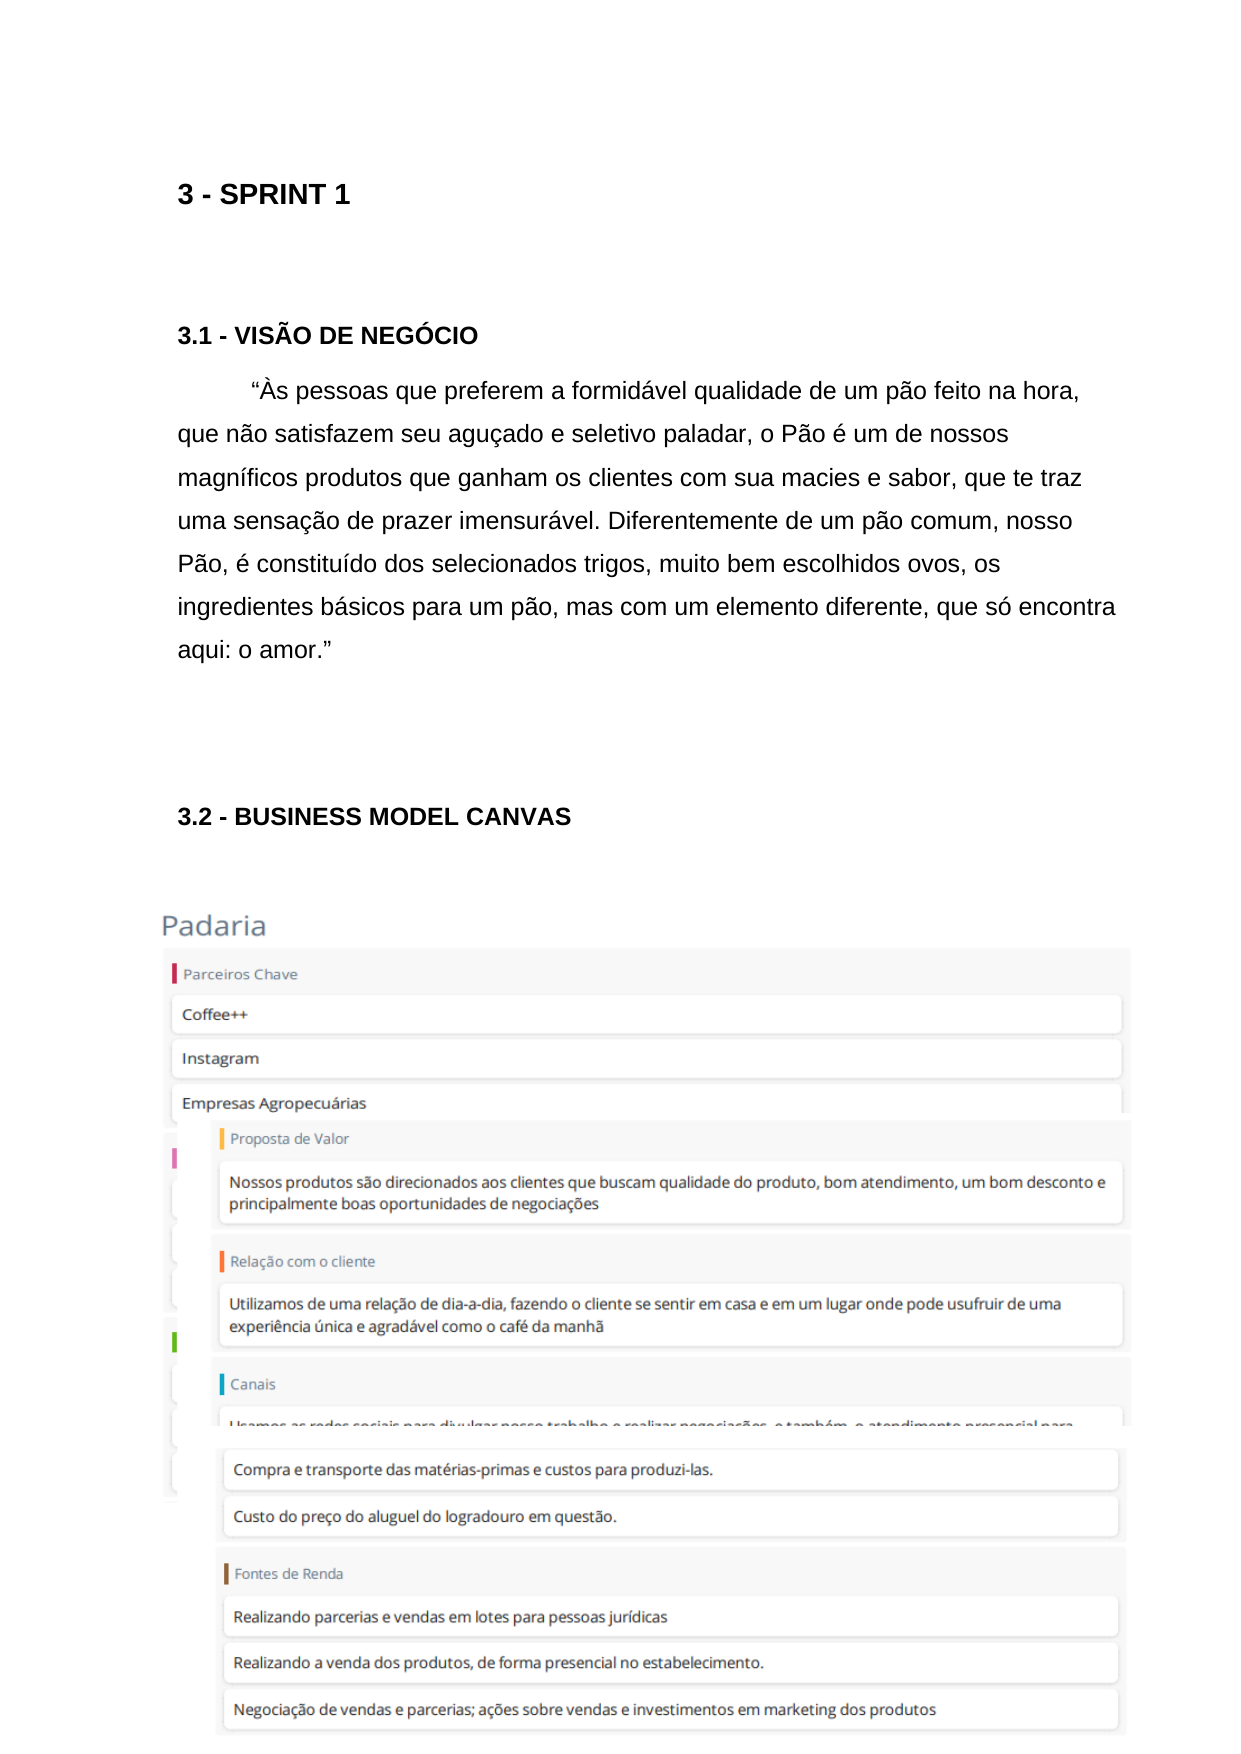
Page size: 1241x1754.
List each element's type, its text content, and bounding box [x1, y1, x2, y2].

subtitle 3 - SPRINT 1 [177, 177, 1122, 211]
picture [137, 873, 1166, 1754]
text “Às pessoas que preferem a formidável qualidade de um pão feito na hora, que não satisfazem seu aguçado e seletivo paladar, o Pão é um de nossos magníficos produtos que ganham os clientes com sua macies e sabor, que te traz uma sensação de prazer imensurável. Diferentemente de um pão comum, nosso Pão, é constituído dos selecionados trigos, muito bem escolhidos ovos, os ingredientes básicos para um pão, mas com um elemento diferente, que só encontra aqui: o amor.” [177, 376, 1122, 664]
subtitle 3.1 - VISÃO DE NEGÓCIO [177, 321, 1122, 349]
subtitle 3.2 - BUSINESS MODEL CANVAS [177, 802, 1122, 831]
